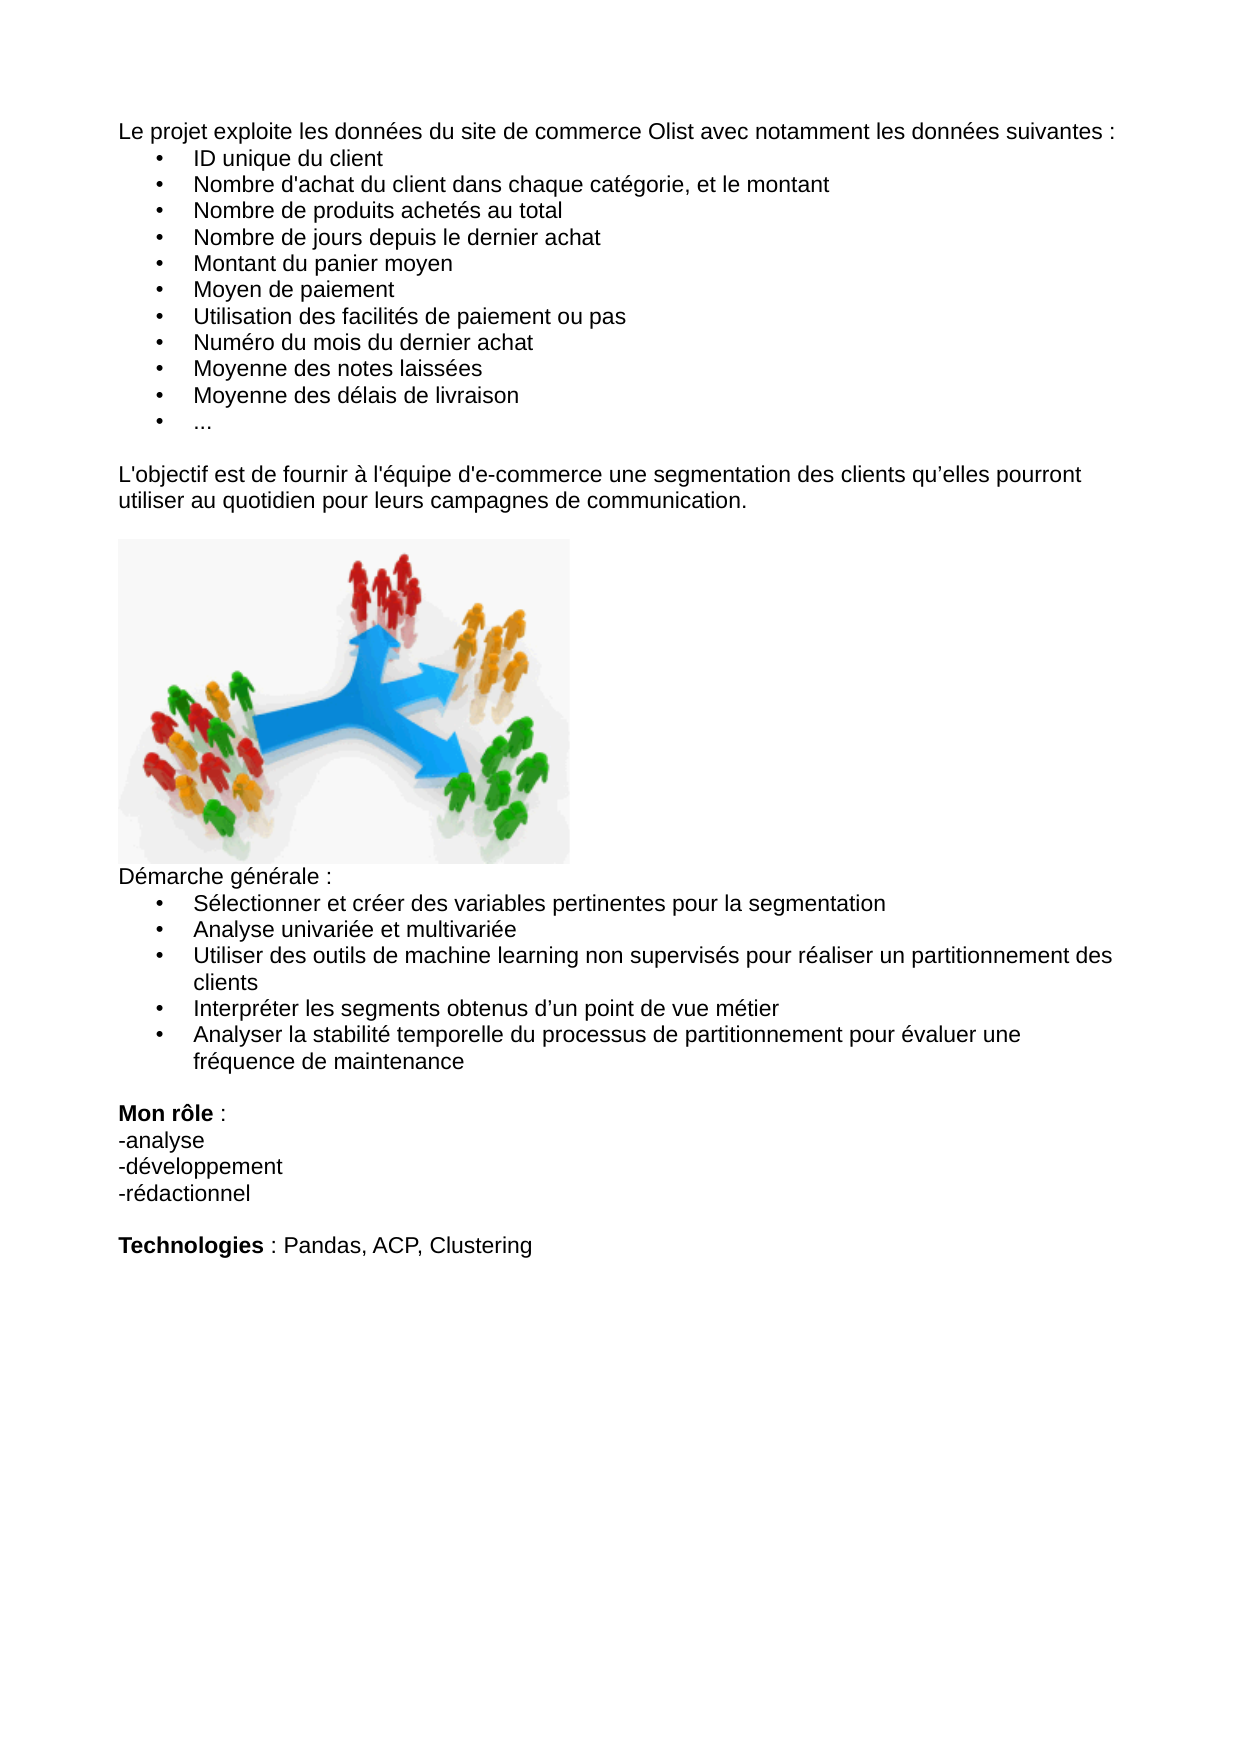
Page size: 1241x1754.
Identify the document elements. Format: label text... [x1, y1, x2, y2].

list Sélectionner et créer des variables pertinentes pour la segmentation [156, 889, 1122, 916]
list Numéro du mois du dernier achat [156, 329, 1122, 355]
list Utiliser des outils de machine learning non supervisés pour réaliser un partitionnement des clients [156, 942, 1122, 995]
list Nombre d'achat du client dans chaque catégorie, et le montant [156, 171, 1122, 197]
text -analyse [118, 1127, 1122, 1153]
list Analyse univariée et multivariée [156, 916, 1122, 942]
list ID unique du client [156, 144, 1122, 171]
list Interpréter les segments obtenus d’un point de vue métier [156, 995, 1122, 1021]
list Nombre de produits achetés au total [156, 197, 1122, 223]
picture [118, 539, 570, 864]
text Technologies : Pandas, ACP, Clustering [118, 1232, 1122, 1258]
text Mon rôle : [118, 1100, 1122, 1127]
text Démarche générale : [118, 863, 1122, 889]
list Nombre de jours depuis le dernier achat [156, 223, 1122, 250]
list Moyenne des notes laissées [156, 355, 1122, 382]
text -développement [118, 1153, 1122, 1179]
list Moyenne des délais de livraison [156, 382, 1122, 408]
text Le projet exploite les données du site de commerce Olist avec notamment les données suivantes : [118, 118, 1122, 144]
list Moyen de paiement [156, 276, 1122, 303]
list Utilisation des facilités de paiement ou pas [156, 303, 1122, 329]
text -rédactionnel [118, 1179, 1122, 1206]
list ... [156, 408, 1122, 434]
list Montant du panier moyen [156, 250, 1122, 276]
list Analyser la stabilité temporelle du processus de partitionnement pour évaluer une fréquence de maintenance [156, 1021, 1122, 1074]
text L'objectif est de fournir à l'équipe d'e-commerce une segmentation des clients qu’elles pourront utiliser au quotidien pour leurs campagnes de communication. [118, 461, 1122, 513]
